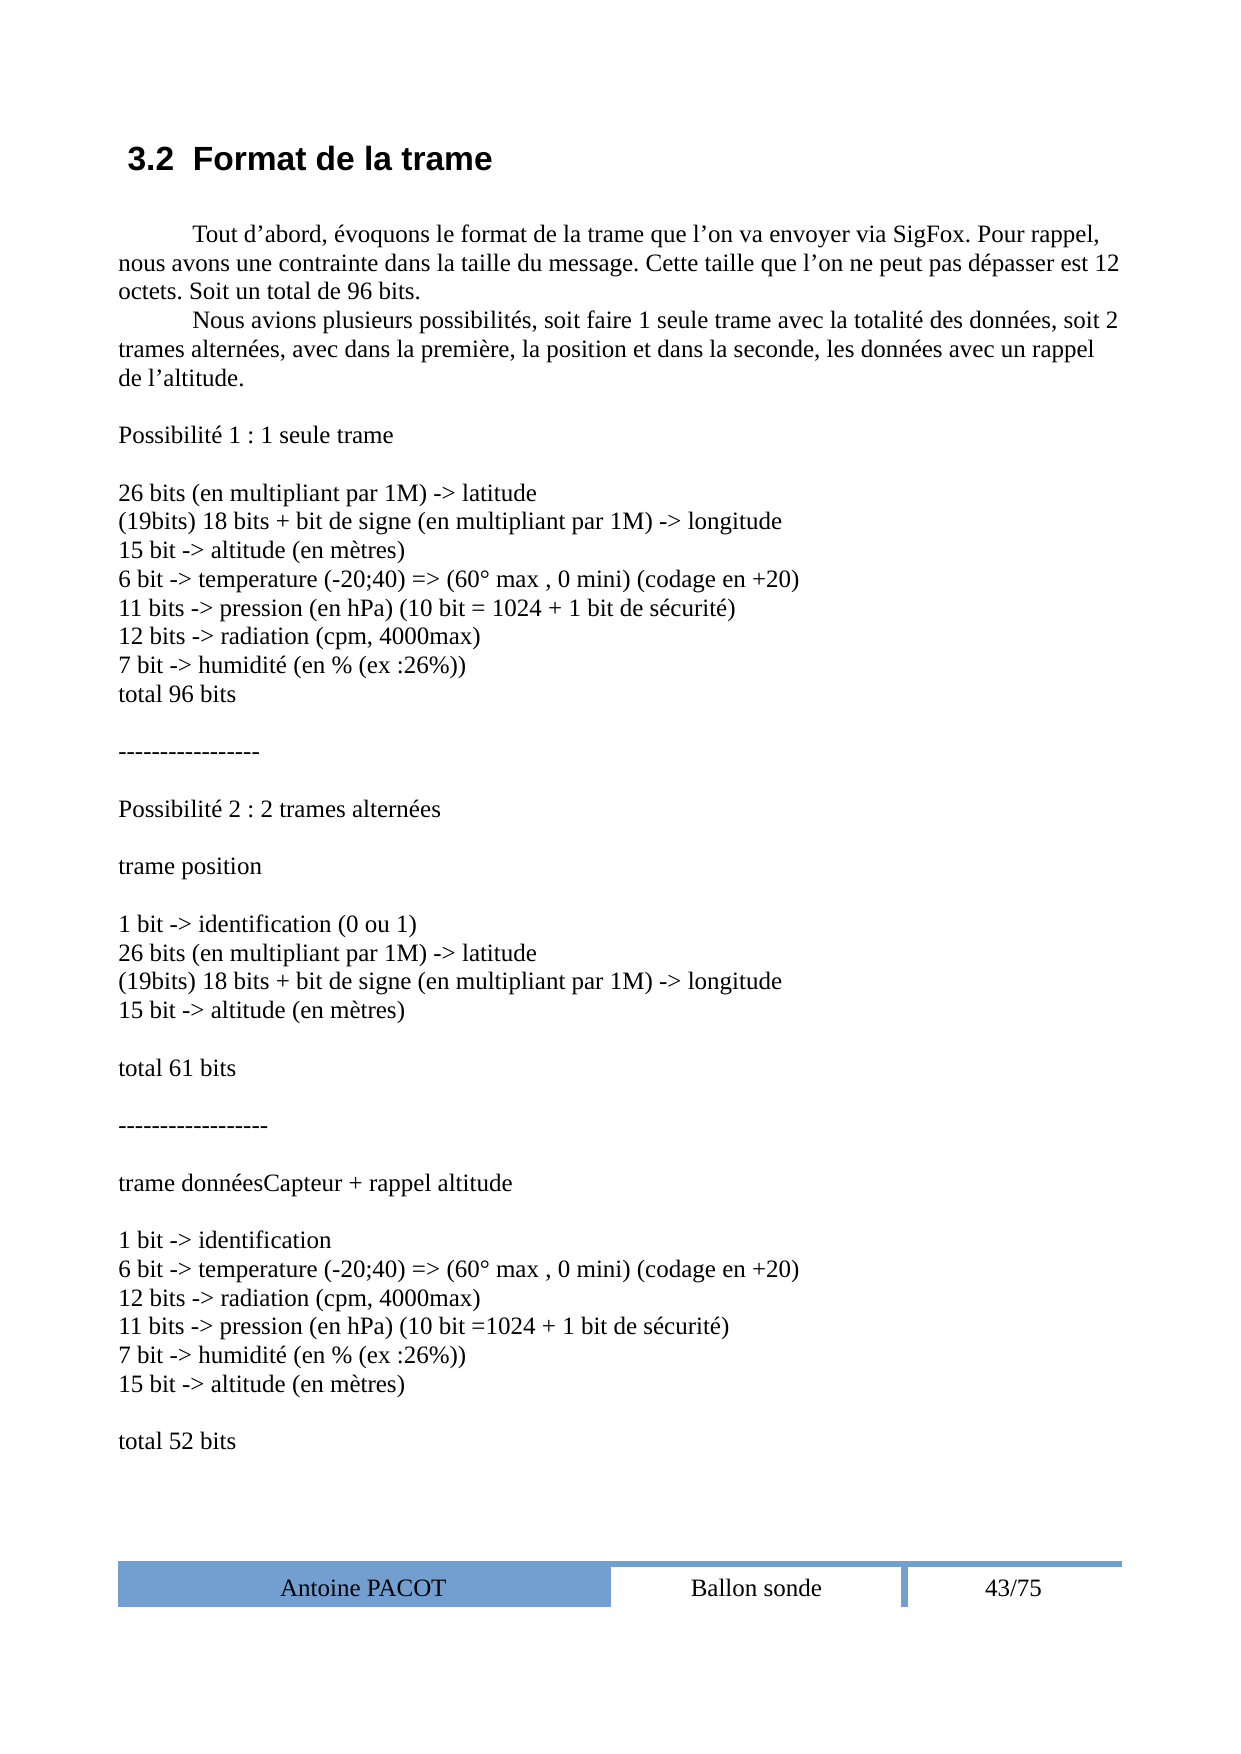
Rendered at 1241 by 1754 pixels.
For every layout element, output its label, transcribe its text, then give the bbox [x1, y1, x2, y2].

text 1 bit -> identification (0 ou 1) [118, 909, 1122, 938]
text 12 bits -> radiation (cpm, 4000max) [118, 621, 1122, 650]
text 1 bit -> identification [118, 1225, 1122, 1254]
text Possibilité 1 : 1 seule trame [118, 420, 1122, 449]
text 7 bit -> humidité (en % (ex :26%)) [118, 1340, 1122, 1369]
text 6 bit -> temperature (-20;40) => (60° max , 0 mini) (codage en +20) [118, 1254, 1122, 1283]
text 15 bit -> altitude (en mètres) [118, 995, 1122, 1024]
text ------------------ [118, 1110, 1122, 1139]
text (19bits) 18 bits + bit de signe (en multipliant par 1M) -> longitude [118, 966, 1122, 995]
text total 52 bits [118, 1426, 1122, 1455]
subtitle Format de la trame [118, 139, 1122, 178]
text 26 bits (en multipliant par 1M) -> latitude [118, 478, 1122, 506]
text Nous avions plusieurs possibilités, soit faire 1 seule trame avec la totalité des données, soit 2 trames alternées, avec dans la première, la position et dans la seconde, les données avec un rappel de l’altitude. [118, 305, 1122, 391]
text 12 bits -> radiation (cpm, 4000max) [118, 1283, 1122, 1311]
text 15 bit -> altitude (en mètres) [118, 1369, 1122, 1398]
text 15 bit -> altitude (en mètres) [118, 535, 1122, 564]
text 11 bits -> pression (en hPa) (10 bit = 1024 + 1 bit de sécurité) [118, 593, 1122, 621]
text 7 bit -> humidité (en % (ex :26%)) [118, 650, 1122, 679]
text total 61 bits [118, 1053, 1122, 1081]
text trame position [118, 851, 1122, 880]
text ----------------- [118, 736, 1122, 765]
text trame donnéesCapteur + rappel altitude [118, 1168, 1122, 1196]
text total 96 bits [118, 679, 1122, 708]
text (19bits) 18 bits + bit de signe (en multipliant par 1M) -> longitude [118, 506, 1122, 535]
text 11 bits -> pression (en hPa) (10 bit =1024 + 1 bit de sécurité) [118, 1311, 1122, 1340]
text Possibilité 2 : 2 trames alternées [118, 794, 1122, 823]
text 6 bit -> temperature (-20;40) => (60° max , 0 mini) (codage en +20) [118, 564, 1122, 593]
text 26 bits (en multipliant par 1M) -> latitude [118, 938, 1122, 966]
text Tout d’abord, évoquons le format de la trame que l’on va envoyer via SigFox. Pour rappel, nous avons une contrainte dans la taille du message. Cette taille que l’on ne peut pas dépasser est 12 octets. Soit un total de 96 bits. [118, 219, 1122, 305]
